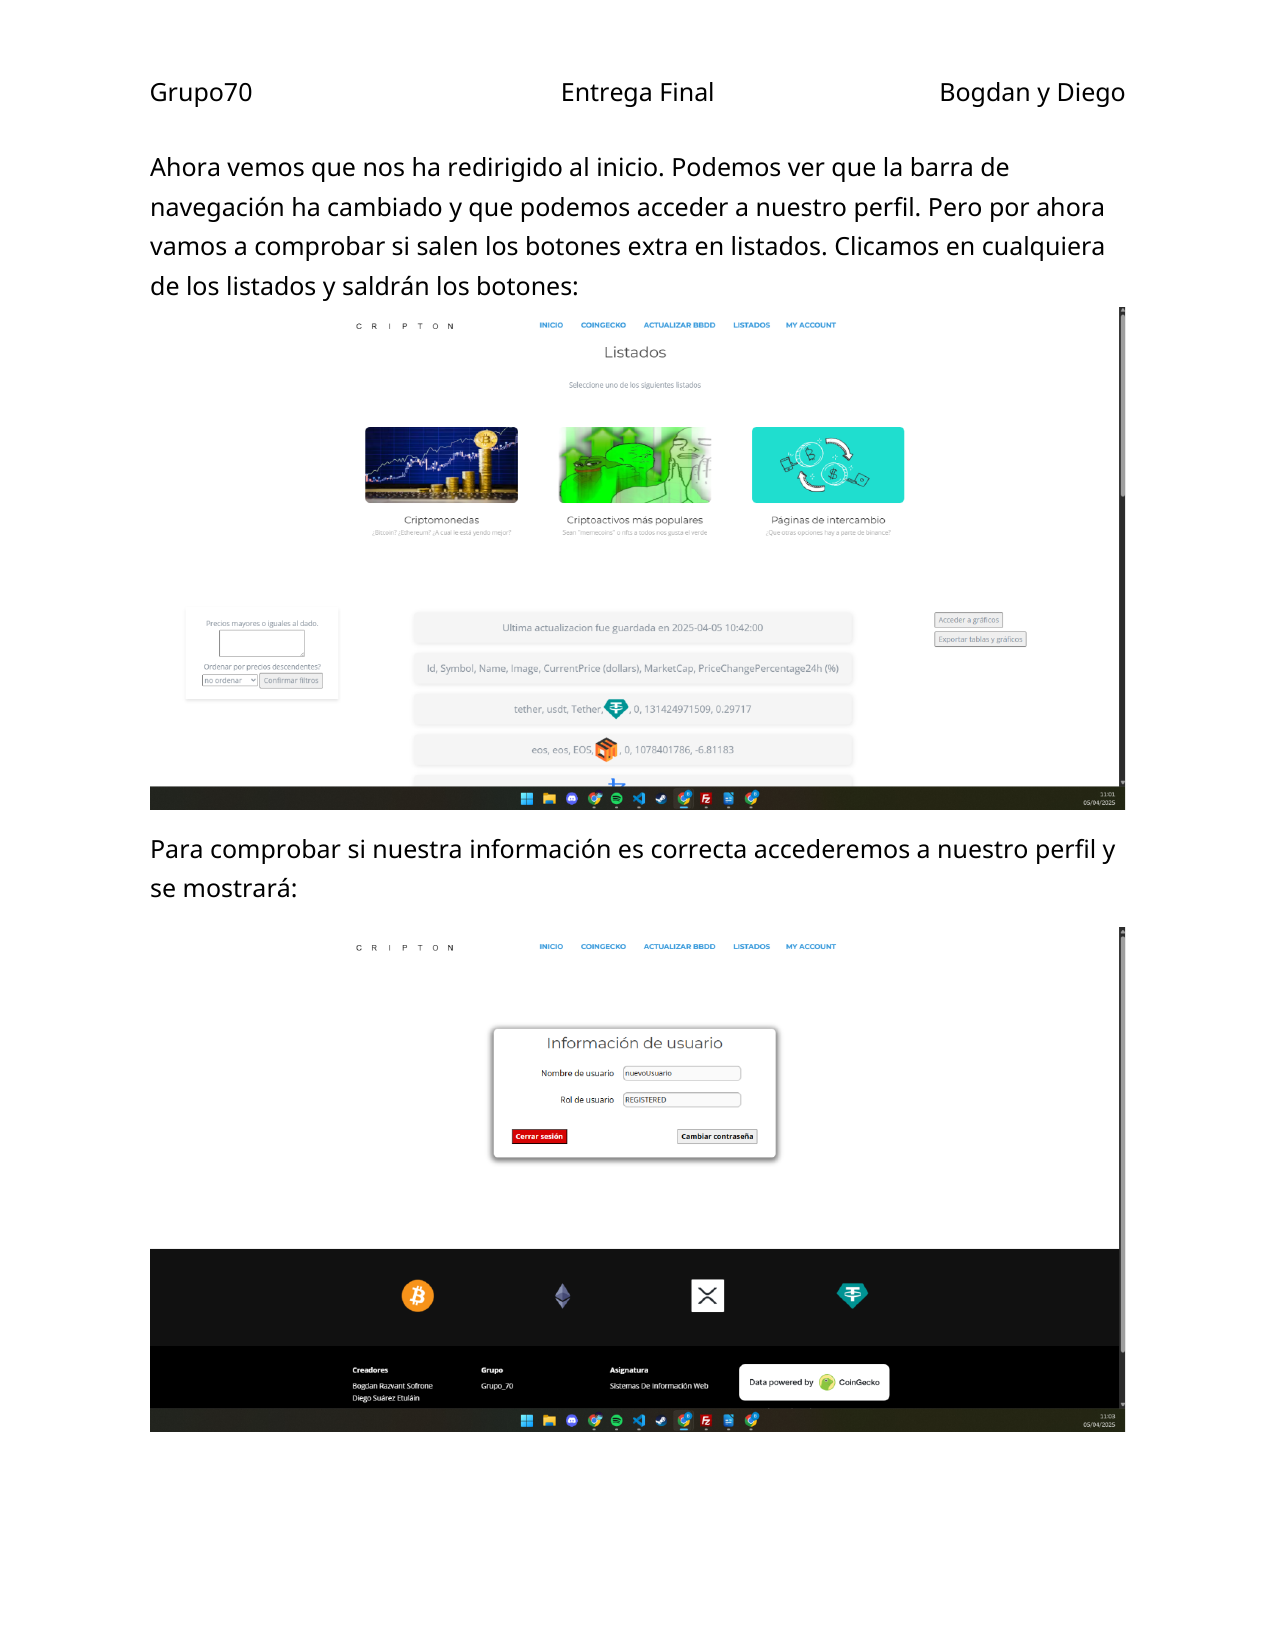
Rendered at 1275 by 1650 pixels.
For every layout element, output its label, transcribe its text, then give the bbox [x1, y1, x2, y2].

text Ahora vemos que nos ha redirigido al inicio. Podemos ver que la barra de navegación ha cambiado y que podemos acceder a nuestro perfil. Pero por ahora vamos a comprobar si salen los botones extra en listados. Clicamos en cualquiera de los listados y saldrán los botones: [150, 150, 1125, 302]
text Para comprobar si nuestra información es correcta accederemos a nuestro perfil y se mostrará: [150, 832, 1125, 905]
